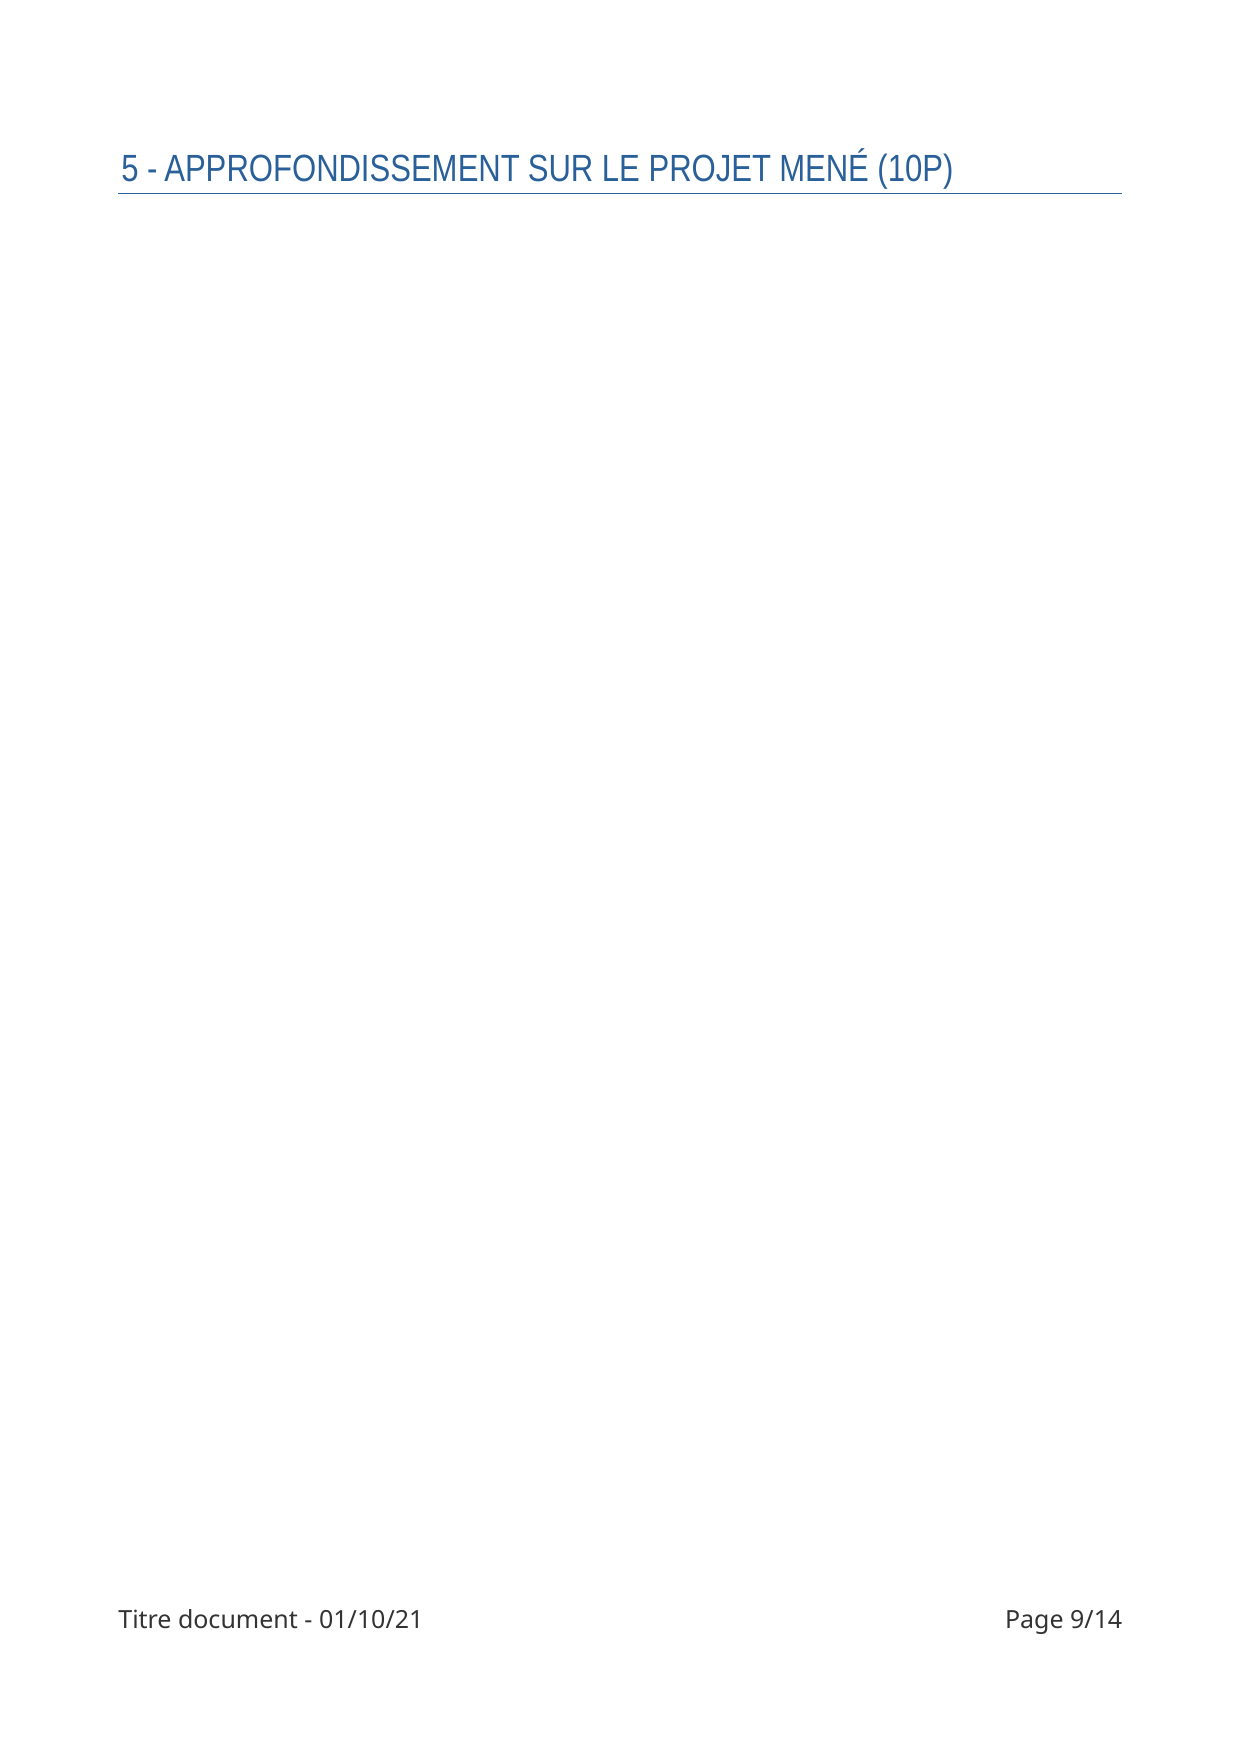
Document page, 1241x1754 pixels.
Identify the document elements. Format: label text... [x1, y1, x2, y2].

subtitle 5 - Approfondissement sur le projet mené (10p) [118, 143, 1122, 193]
